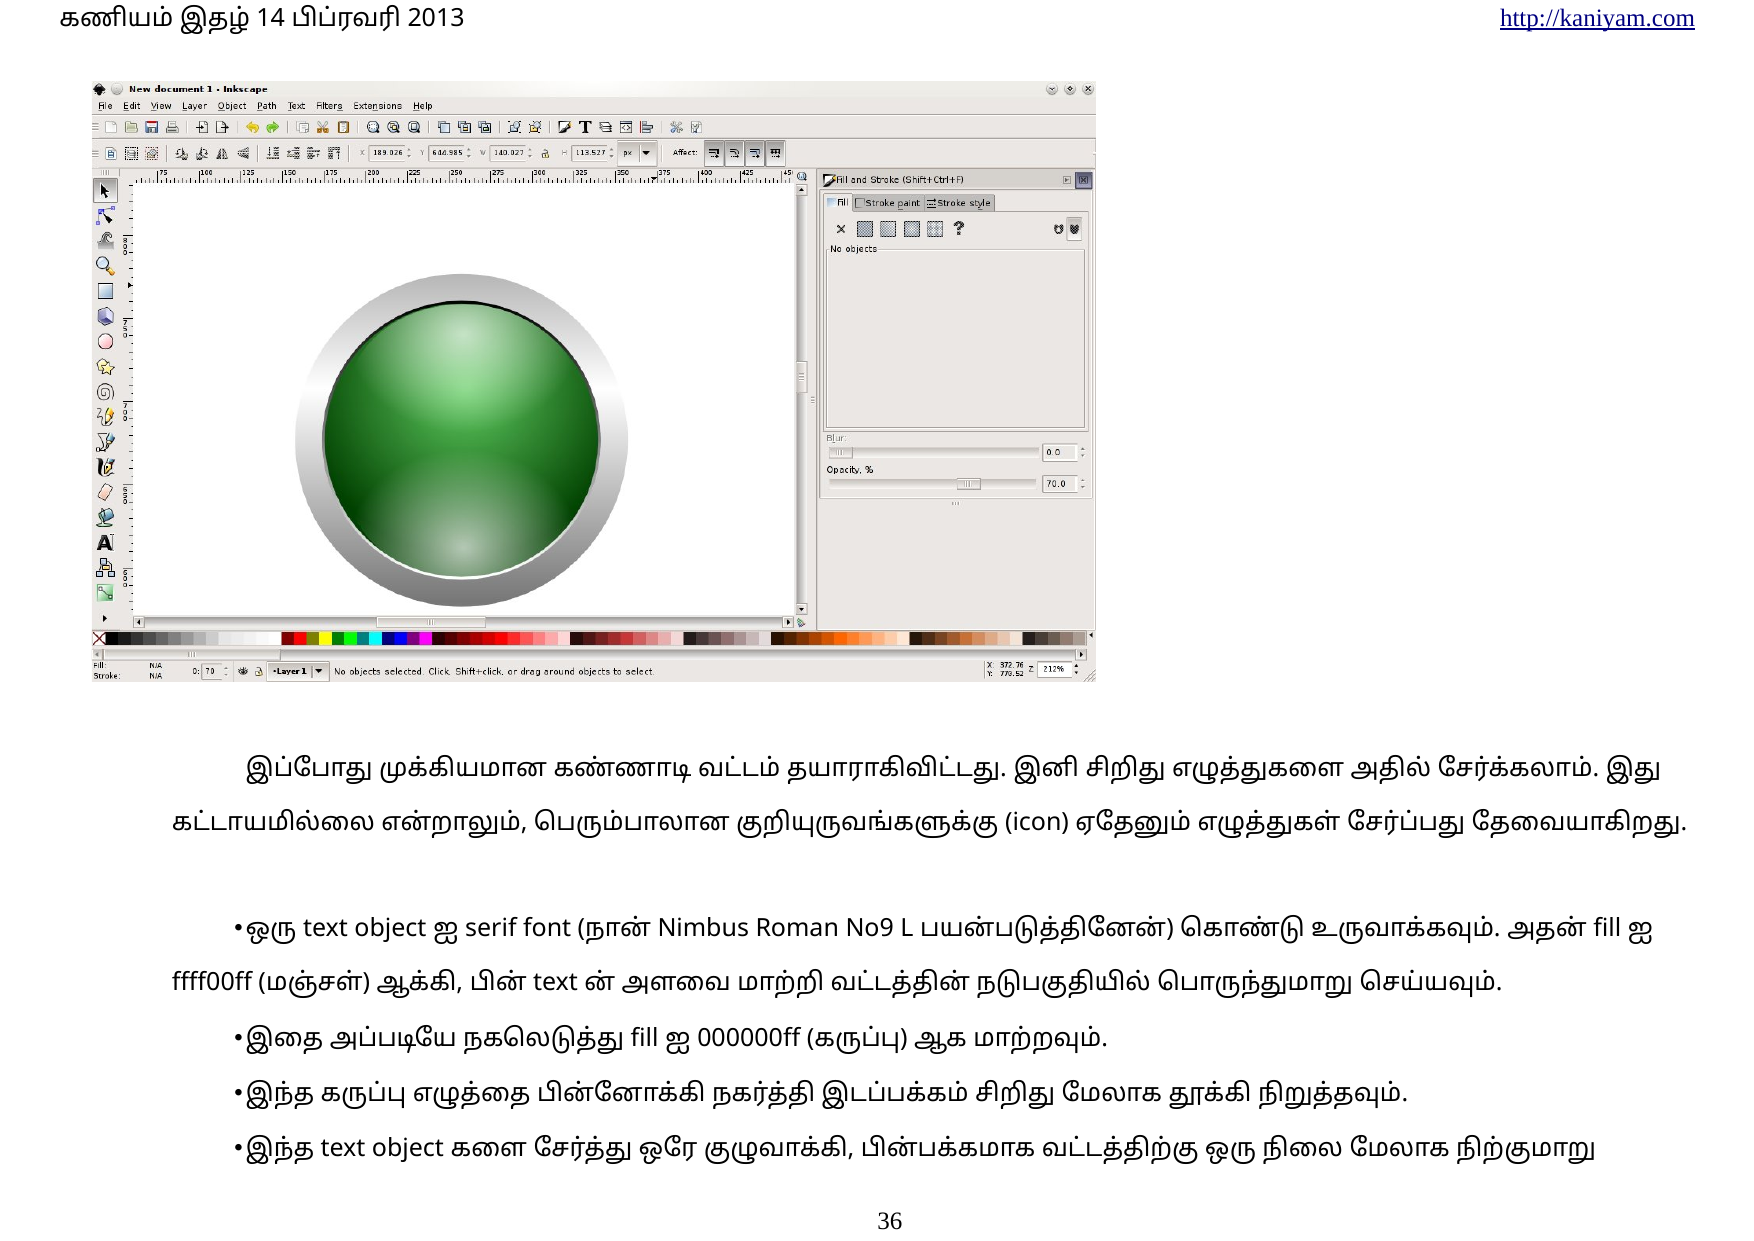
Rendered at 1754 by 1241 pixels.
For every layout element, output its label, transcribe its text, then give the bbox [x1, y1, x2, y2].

list இந்த கருப்பு எழுத்தை பின்னோக்கி நகர்த்தி இடப்பக்கம் சிறிது மேலாக தூக்கி நிறுத்தவும். [172, 1075, 1695, 1112]
list ஒரு text object ஐ serif font (நான் Nimbus Roman No9 L பயன்படுத்தினேன்) கொண்டு உருவாக்கவும். அதன் fill ஐ ffff00ff (மஞ்சள்) ஆக்கி, பின் text ன் அளவை மாற்றி வட்டத்தின் நடுபகுதியில் பொருந்துமாறு செய்யவும். [172, 910, 1695, 1001]
list இந்த text object களை சேர்த்து ஒரே குழுவாக்கி, பின்பக்கமாக வட்டத்திற்கு ஒரு நிலை மேலாக நிற்குமாறு [172, 1130, 1695, 1167]
picture [91, 81, 1096, 682]
list இதை அப்படியே நகலெடுத்து fill ஐ 000000ff (கருப்பு) ஆக மாற்றவும். [172, 1019, 1695, 1056]
text இப்போது முக்கியமான கண்ணாடி வட்டம் தயாராகிவிட்டது. இனி சிறிது எழுத்துகளை அதில் சேர்க்கலாம். இது கட்டாயமில்லை என்றாலும், பெரும்பாலான குறியுருவங்களுக்கு (icon) ஏதேனும் எழுத்துகள் சேர்ப்பது தேவையாகிறது. [172, 749, 1695, 840]
